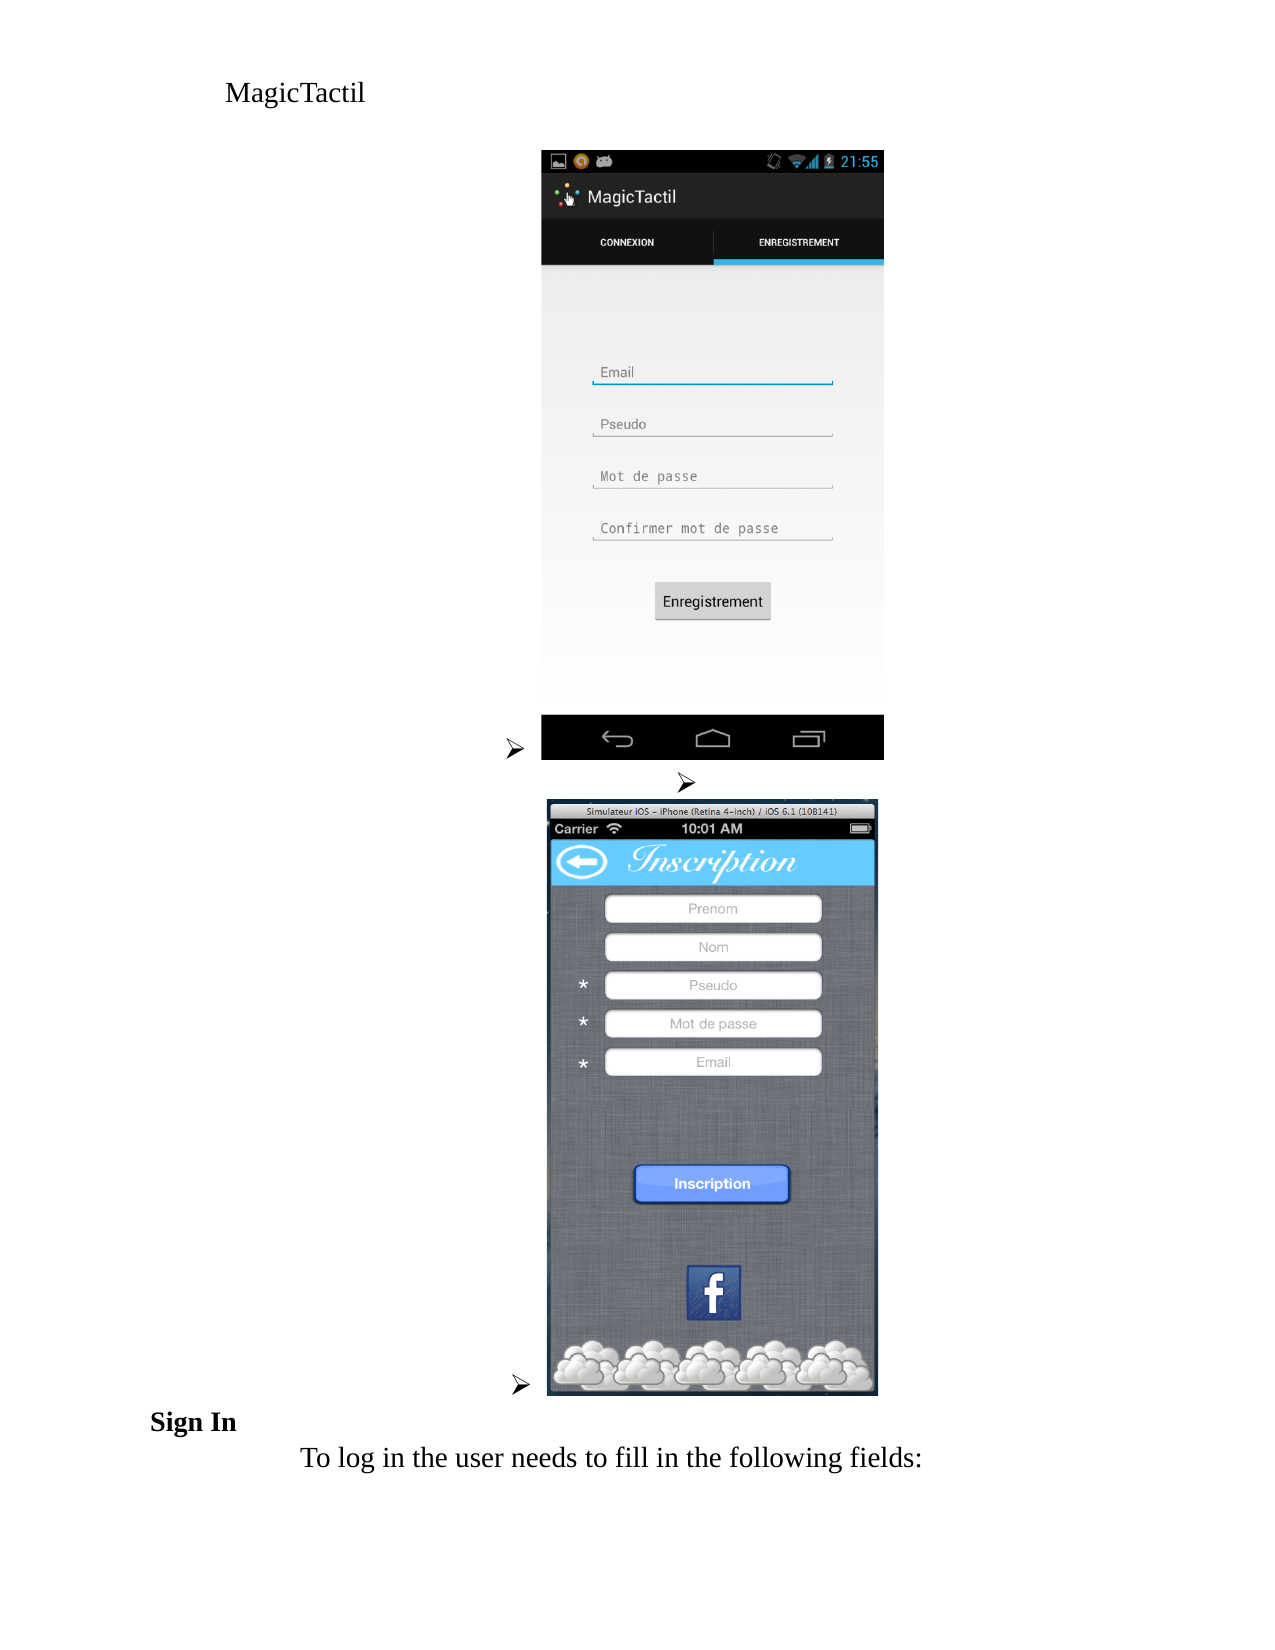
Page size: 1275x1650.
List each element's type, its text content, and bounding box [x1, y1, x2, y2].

subtitle Sign In [150, 1405, 1125, 1437]
text To log in the user needs to fill in the following fields: [225, 1440, 1125, 1474]
picture [546, 799, 879, 1396]
picture [541, 150, 884, 760]
